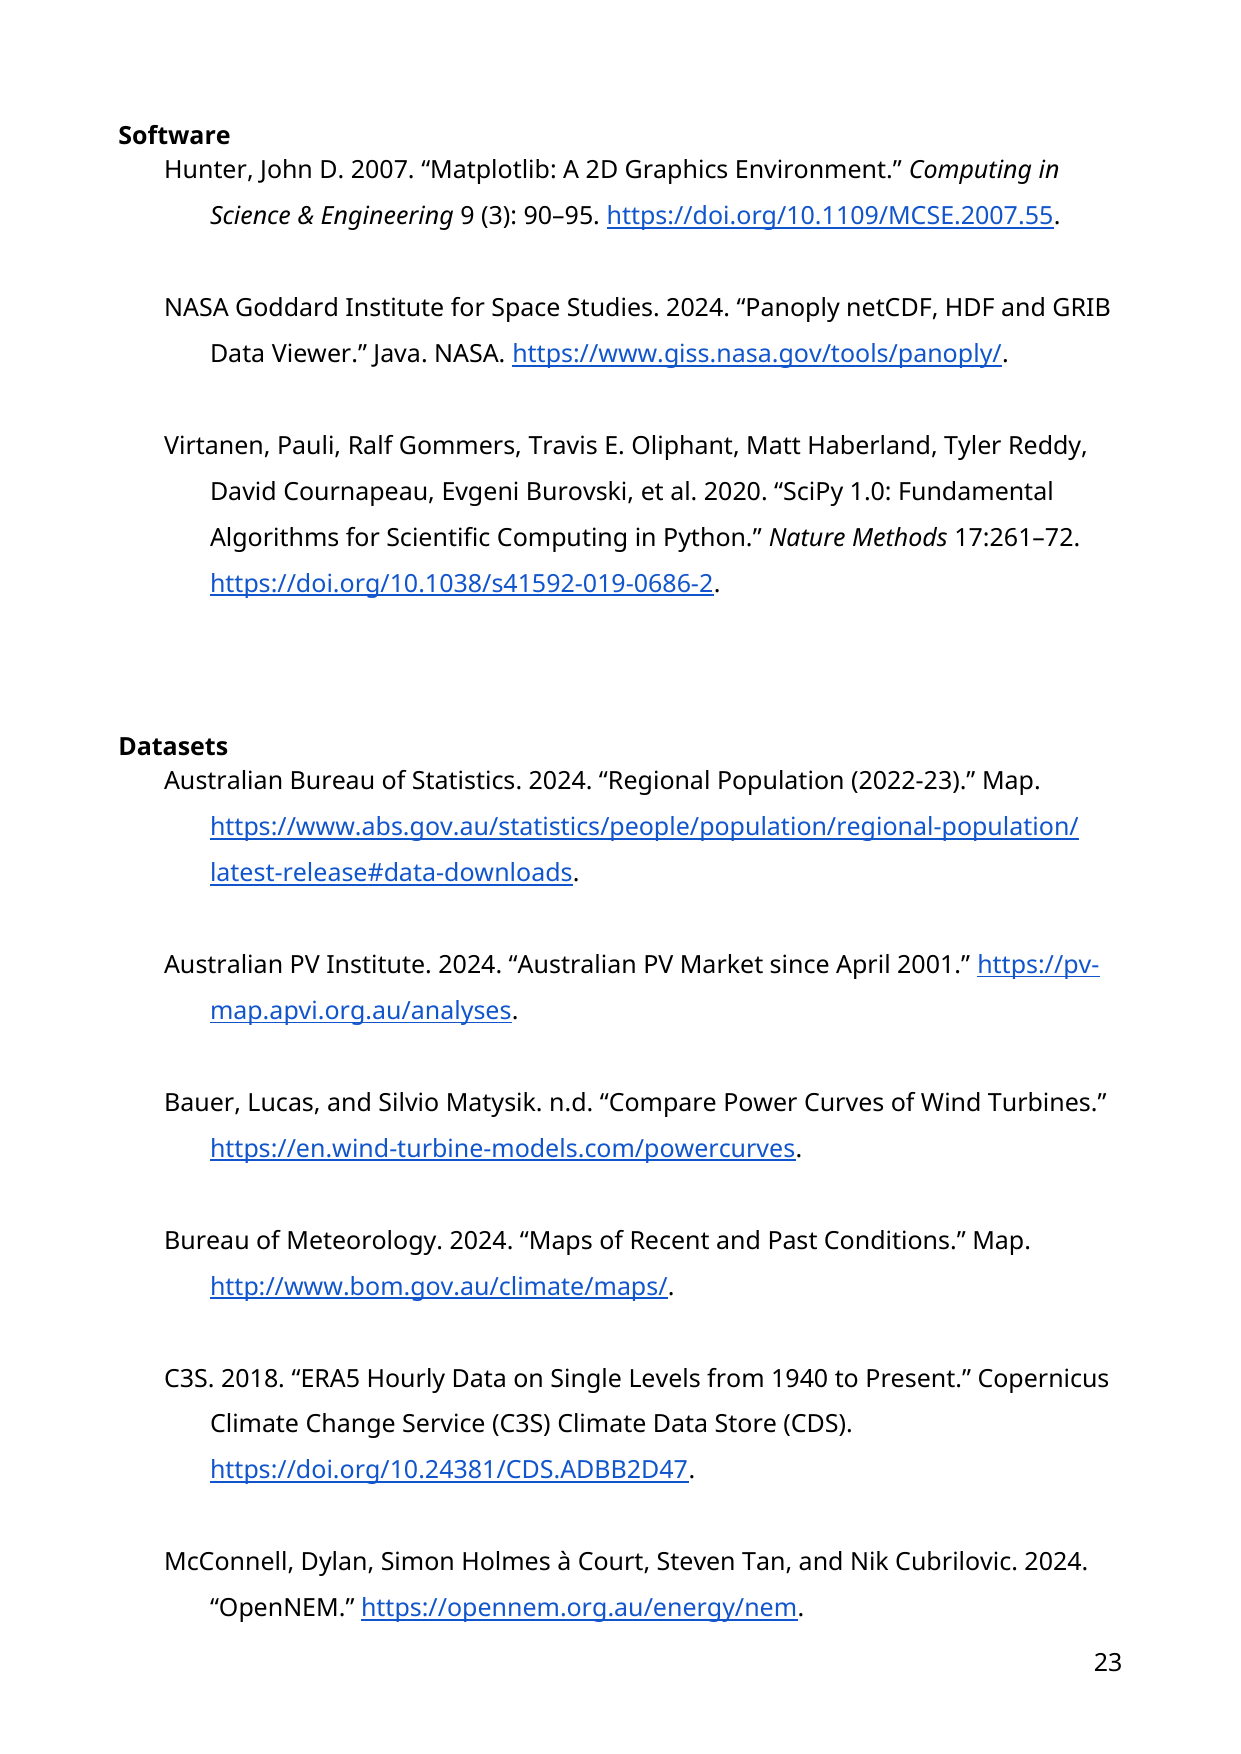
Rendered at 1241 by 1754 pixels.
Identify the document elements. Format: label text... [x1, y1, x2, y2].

text Bureau of Meteorology. 2024. “Maps of Recent and Past Conditions.” Map. http://www.bom.gov.au/climate/maps/. [164, 1222, 1122, 1302]
text C3S. 2018. “ERA5 Hourly Data on Single Levels from 1940 to Present.” Copernicus Climate Change Service (C3S) Climate Data Store (CDS). https://doi.org/10.24381/CDS.ADBB2D47. [164, 1360, 1122, 1486]
text McConnell, Dylan, Simon Holmes à Court, Steven Tan, and Nik Cubrilovic. 2024. “OpenNEM.” https://opennem.org.au/energy/nem. [164, 1544, 1122, 1624]
subtitle Software [118, 118, 1122, 152]
text Australian PV Institute. 2024. “Australian PV Market since April 2001.” https://pv-map.apvi.org.au/analyses. [164, 947, 1122, 1027]
text Hunter, John D. 2007. “Matplotlib: A 2D Graphics Environment.” Computing in Science & Engineering 9 (3): 90–95. https://doi.org/10.1109/MCSE.2007.55. [164, 152, 1122, 232]
subtitle Datasets [118, 729, 1122, 763]
text Australian Bureau of Statistics. 2024. “Regional Population (2022-23).” Map. https://www.abs.gov.au/statistics/people/population/regional-population/latest-release#data-downloads. [164, 763, 1122, 889]
text NASA Goddard Institute for Space Studies. 2024. “Panoply netCDF, HDF and GRIB Data Viewer.” Java. NASA. https://www.giss.nasa.gov/tools/panoply/. [164, 290, 1122, 370]
text Virtanen, Pauli, Ralf Gommers, Travis E. Oliphant, Matt Haberland, Tyler Reddy, David Cournapeau, Evgeni Burovski, et al. 2020. “SciPy 1.0: Fundamental Algorithms for Scientific Computing in Python.” Nature Methods 17:261–72. https://doi.org/10.1038/s41592-019-0686-2. [164, 428, 1122, 599]
text Bauer, Lucas, and Silvio Matysik. n.d. “Compare Power Curves of Wind Turbines.” https://en.wind-turbine-models.com/powercurves. [164, 1084, 1122, 1164]
